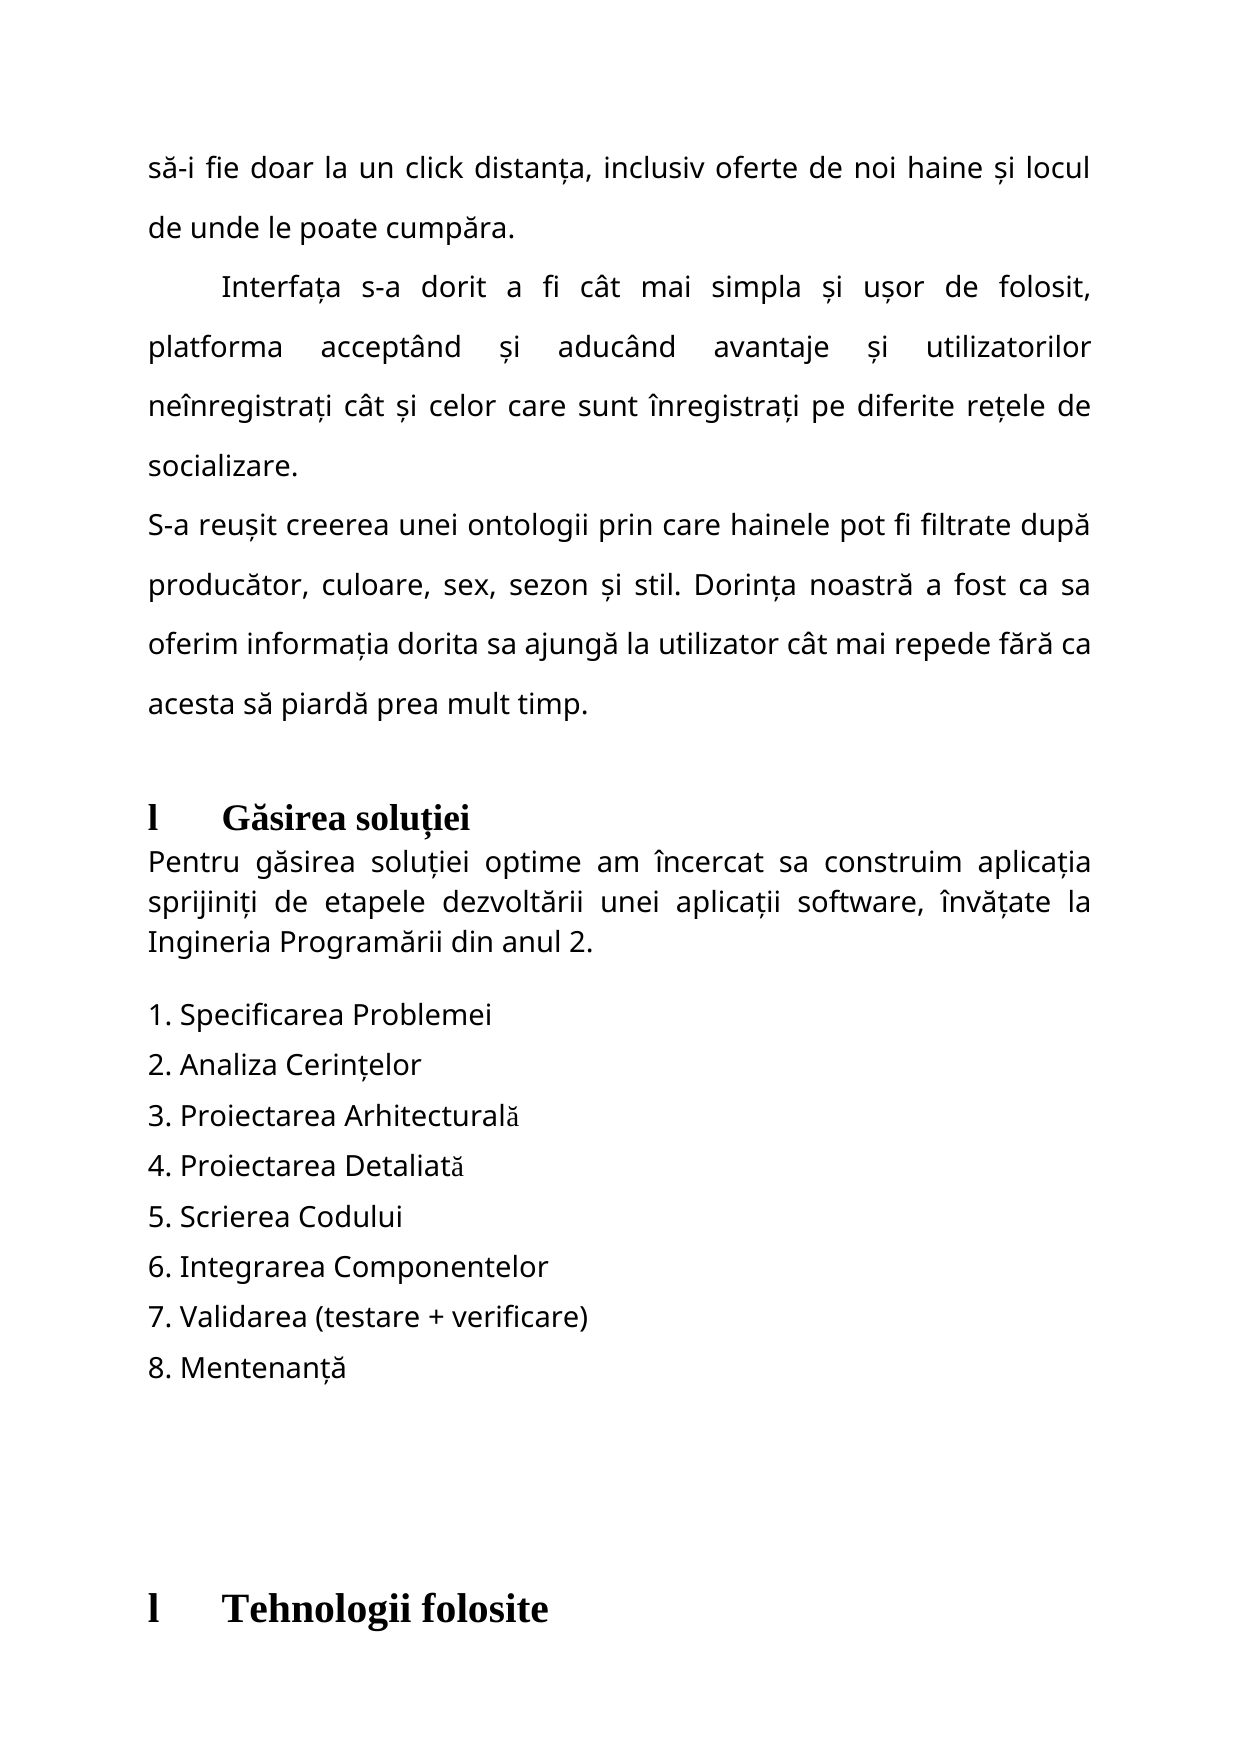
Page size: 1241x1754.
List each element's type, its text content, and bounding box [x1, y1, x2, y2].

text Interfața s-a dorit a fi cât mai simpla și ușor de folosit, platforma acceptând și aducând avantaje și utilizatorilor neînregistrați cât și celor care sunt înregistrați pe diferite rețele de socializare. [148, 267, 1093, 485]
text să-i fie doar la un click distanța, inclusiv oferte de noi haine și locul de unde le poate cumpăra. [148, 148, 1093, 247]
subtitle Tehnologii folosite [148, 1583, 1093, 1631]
text 2. Analiza Cerințelor [148, 1045, 1093, 1084]
text S-a reușit creerea unei ontologii prin care hainele pot fi filtrate după producător, culoare, sex, sezon și stil. Dorința noastră a fost ca sa oferim informația dorita sa ajungă la utilizator cât mai repede fără ca acesta să piardă prea mult timp. [148, 504, 1093, 723]
text Pentru găsirea soluției optime am încercat sa construim aplicația sprijiniți de etapele dezvoltării unei aplicații software, învățate la Ingineria Programării din anul 2. [148, 842, 1093, 961]
subtitle Găsirea soluției [148, 796, 1093, 839]
text 8. Mentenanță [148, 1347, 1093, 1387]
text 1. Specificarea Problemei [148, 994, 1093, 1034]
text 4. Proiectarea Detaliată [148, 1146, 1093, 1185]
text 5. Scrierea Codului [148, 1196, 1093, 1236]
text 3. Proiectarea Arhitecturală [148, 1095, 1093, 1135]
text 6. Integrarea Componentelor [148, 1246, 1093, 1286]
text 7. Validarea (testare + verificare) [148, 1297, 1093, 1336]
